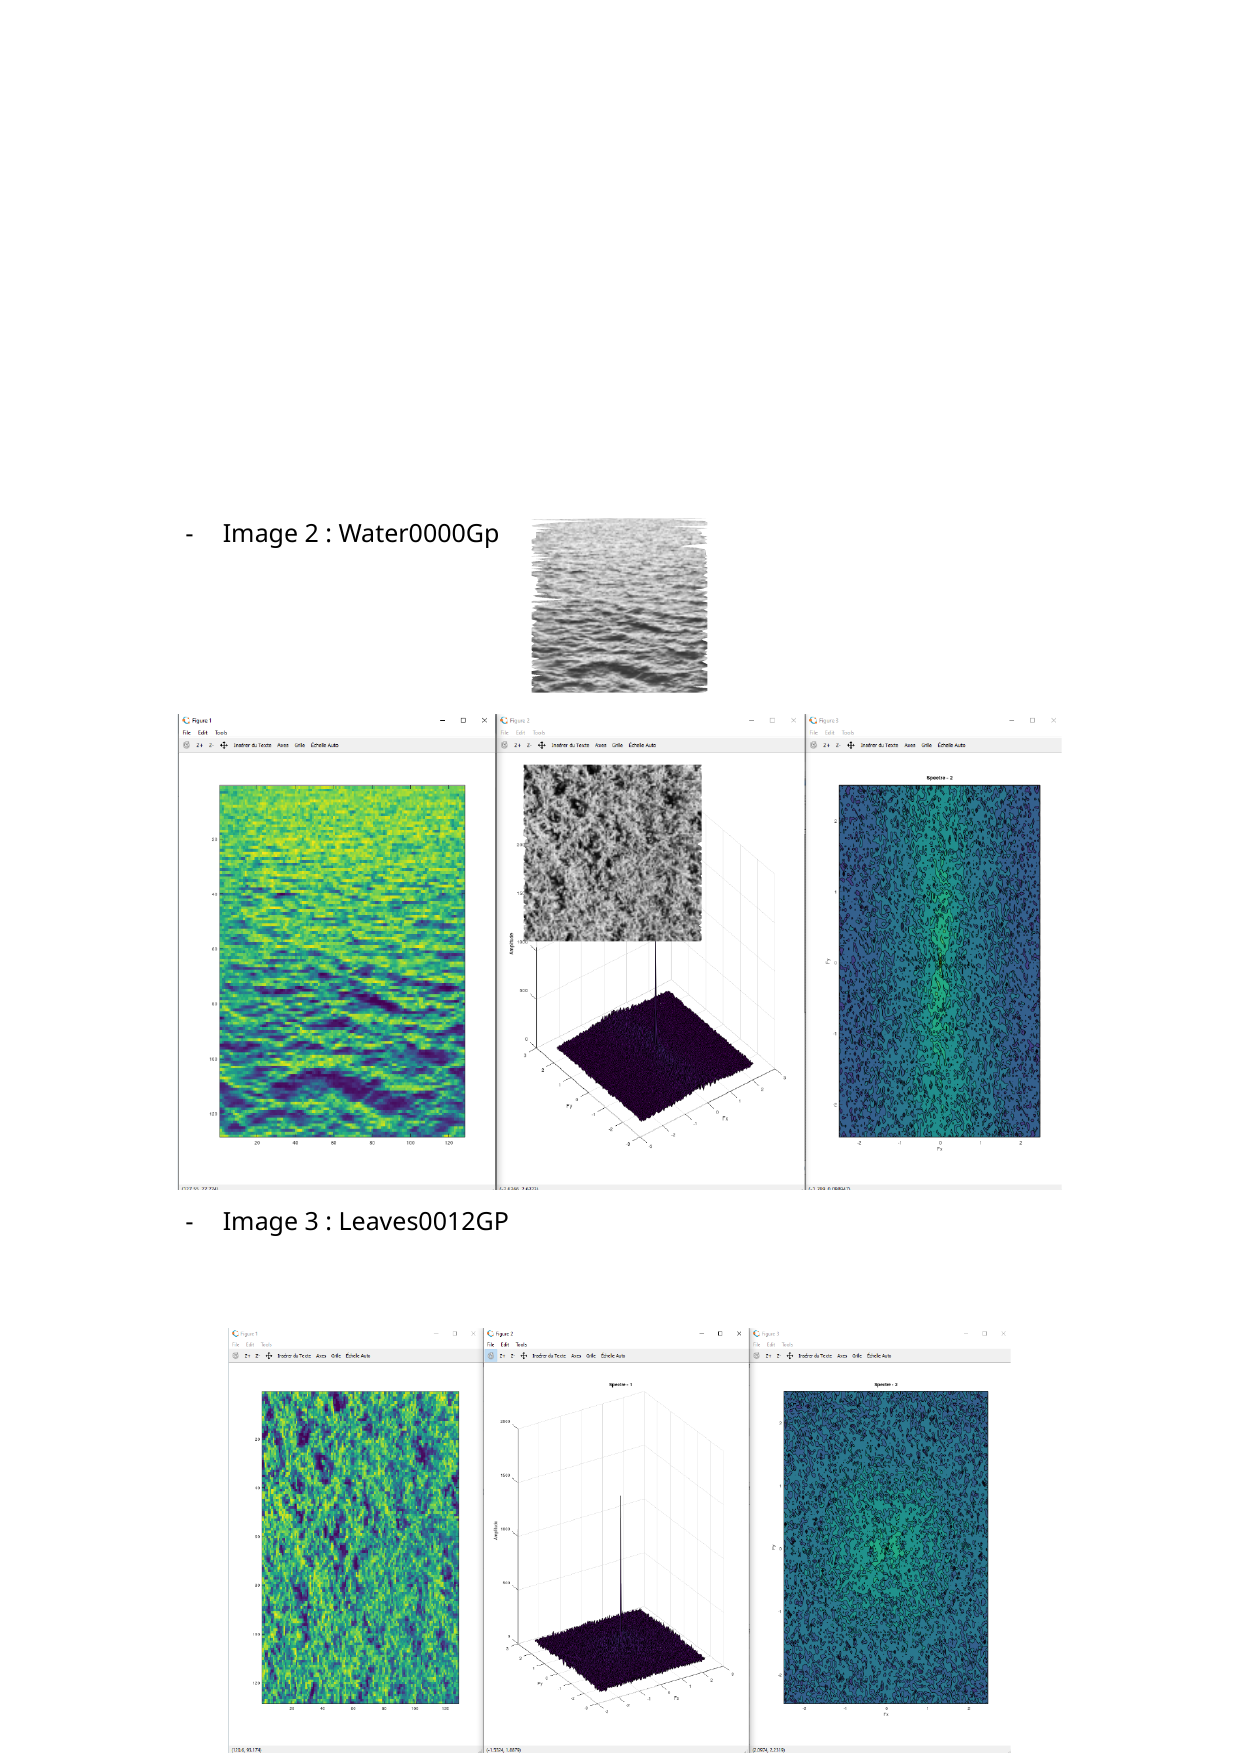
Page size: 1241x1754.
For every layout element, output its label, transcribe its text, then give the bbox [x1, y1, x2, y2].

list Image 2 : Water0000Gp [185, 516, 1093, 550]
list Image 3 : Leaves0012GP [185, 756, 1093, 1238]
